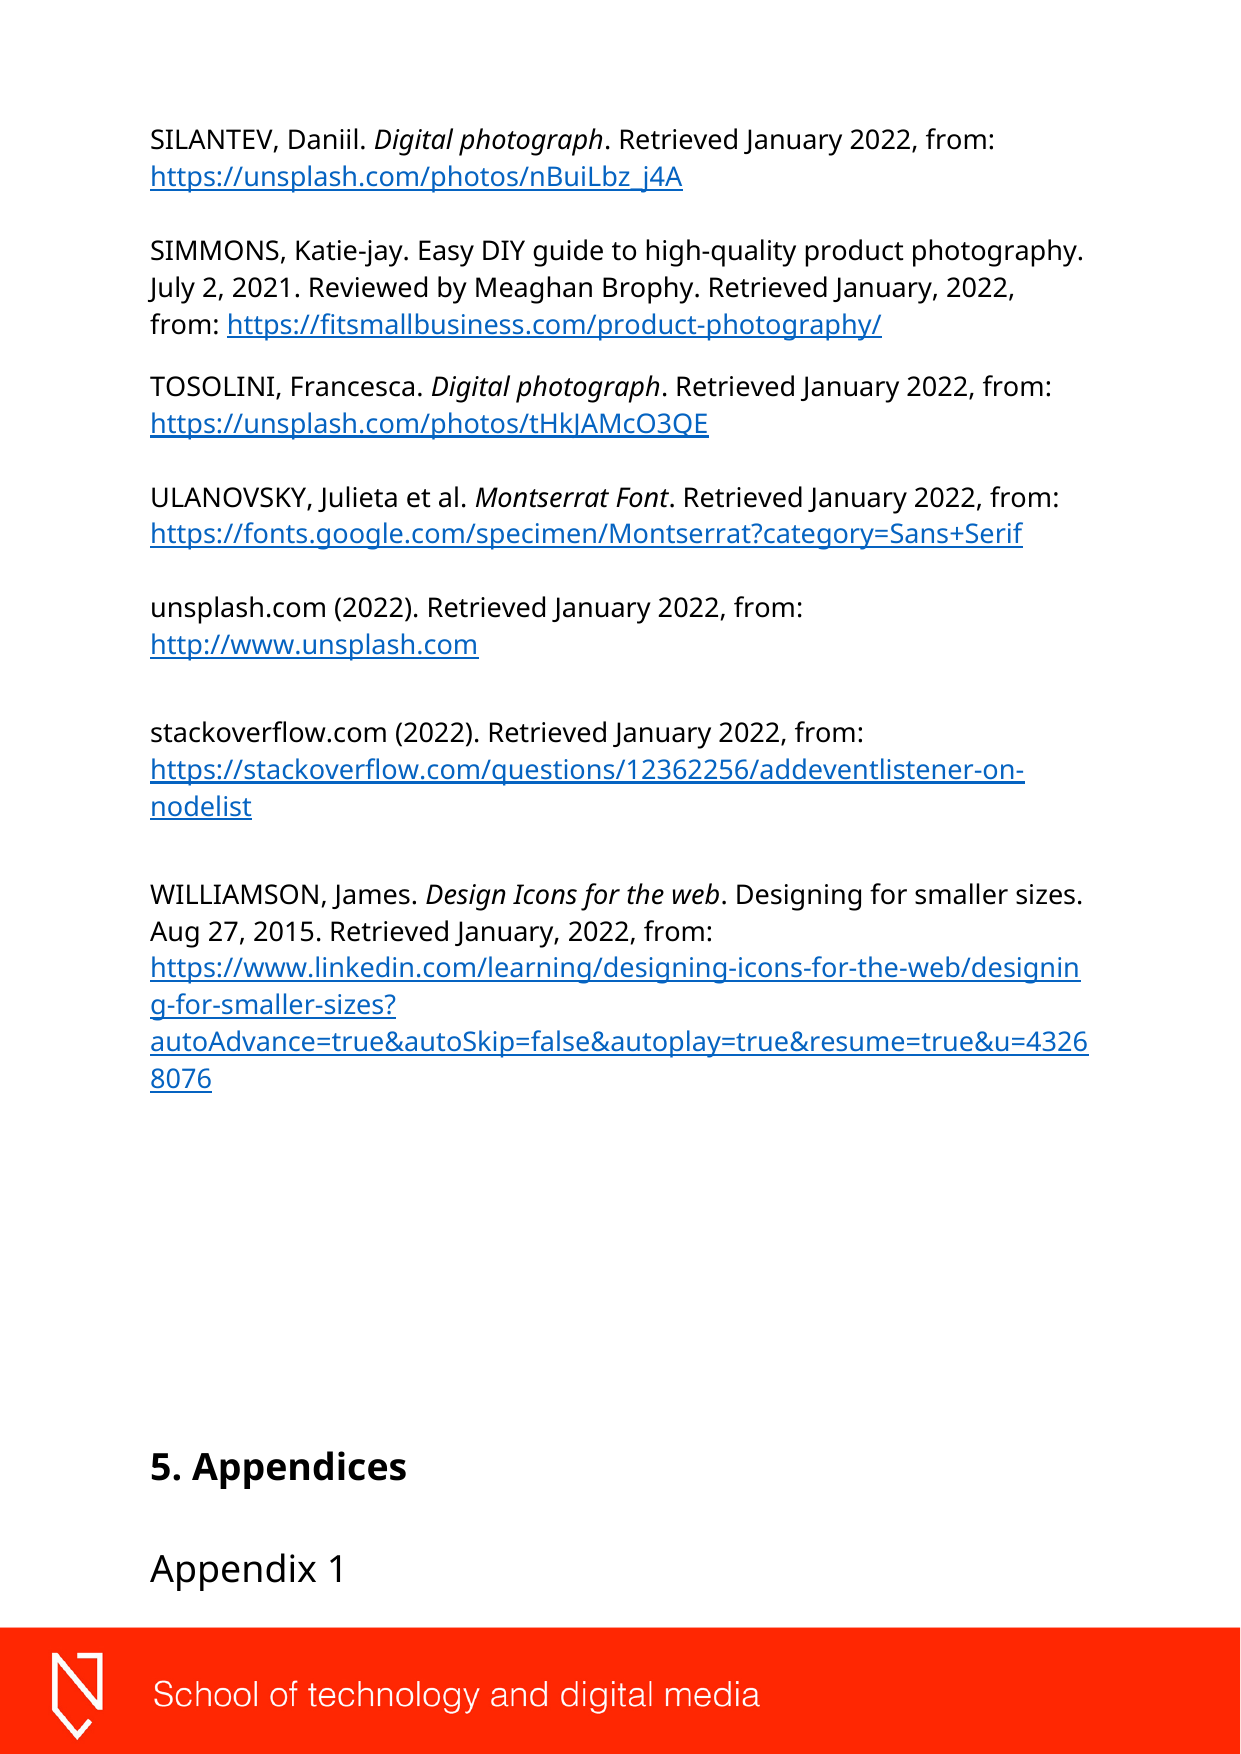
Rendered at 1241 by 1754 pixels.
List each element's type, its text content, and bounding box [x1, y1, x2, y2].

text TOSOLINI, Francesca. Digital photograph. Retrieved January 2022, from: https://unsplash.com/photos/tHkJAMcO3QE [150, 367, 1090, 441]
text ULANOVSKY, Julieta et al. Montserrat Font. Retrieved January 2022, from: https://fonts.google.com/specimen/Montserrat?category=Sans+Serif [150, 478, 1090, 552]
text WILLIAMSON, James. Design Icons for the web. Designing for smaller sizes. Aug 27, 2015. Retrieved January, 2022, from: https://www.linkedin.com/learning/designing-icons-for-the-web/designing-for-smaller-sizes?autoAdvance=true&autoSkip=false&autoplay=true&resume=true&u=43268076 [150, 875, 1090, 1096]
text stackoverflow.com (2022). Retrieved January 2022, from: [150, 713, 1090, 750]
subtitle 5. Appendices [150, 1440, 1090, 1491]
picture [0, 1618, 1241, 1754]
text SIMMONS, Katie-jay. Easy DIY guide to high-quality product photography. July 2, 2021. Reviewed by Meaghan Brophy. Retrieved January, 2022, from: https://fitsmallbusiness.com/product-photography/ [150, 231, 1090, 342]
text SILANTEV, Daniil. Digital photograph. Retrieved January 2022, from: https://unsplash.com/photos/nBuiLbz_j4A [150, 121, 1090, 194]
text https://stackoverflow.com/questions/12362256/addeventlistener-on-nodelist [150, 750, 1090, 824]
text Appendix 1 [150, 1542, 1090, 1593]
text unsplash.com (2022). Retrieved January 2022, from: http://www.unsplash.com [150, 589, 1090, 662]
